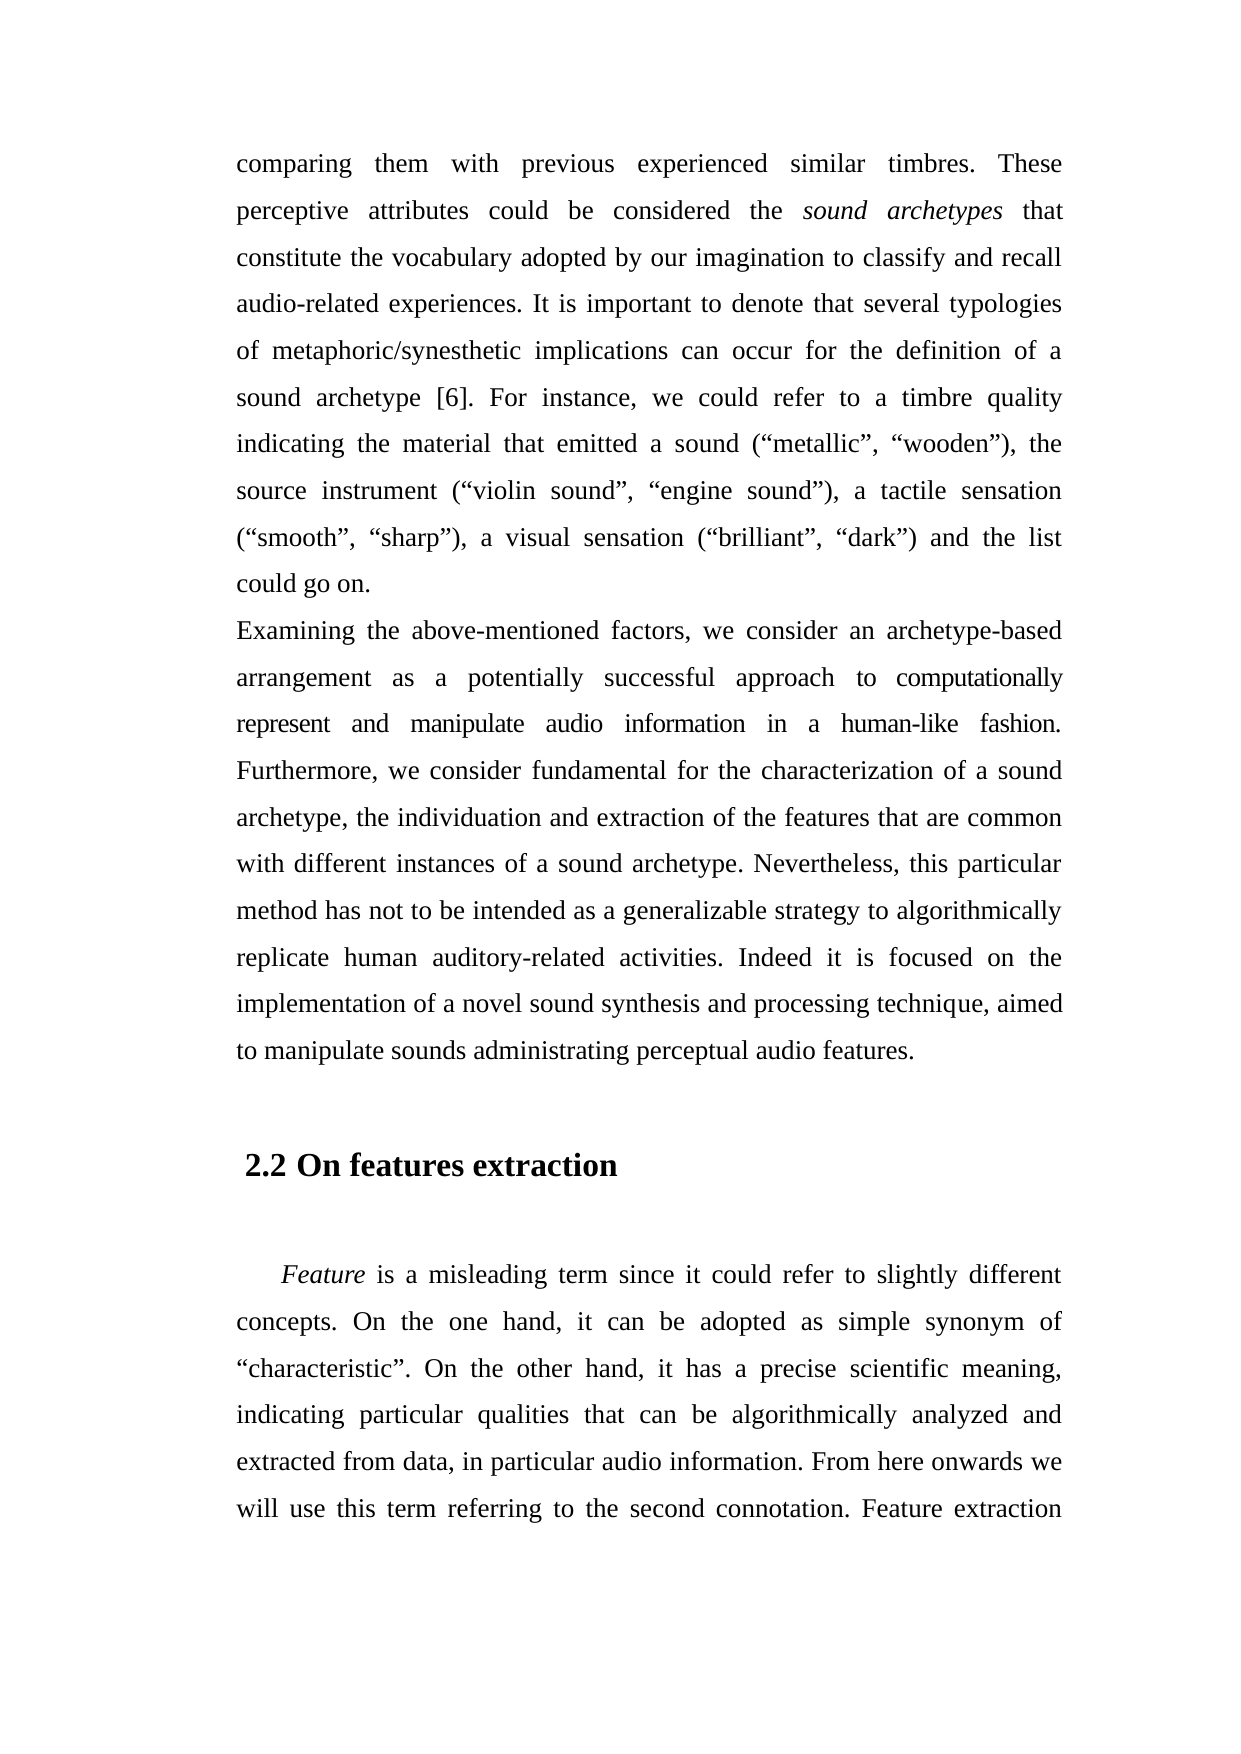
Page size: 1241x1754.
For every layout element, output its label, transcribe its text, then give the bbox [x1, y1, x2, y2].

text Examining the above-mentioned factors, we consider an archetype-based arrangement as a potentially successful approach to computationally represent and manipulate audio information in a human-like fashion. Furthermore, we consider fundamental for the characterization of a sound archetype, the individuation and extraction of the features that are common with different instances of a sound archetype. Nevertheless, this particular method has not to be intended as a generalizable strategy to algorithmically replicate human auditory-related activities. Indeed it is focused on the implementation of a novel sound synthesis and processing technique, aimed to manipulate sounds administrating perceptual audio features. [236, 614, 1063, 1065]
subtitle On features extraction [236, 1145, 1063, 1183]
text comparing them with previous experienced similar timbres. These perceptive attributes could be considered the sound archetypes that constitute the vocabulary adopted by our imagination to classify and recall audio-related experiences. It is important to denote that several typologies of metaphoric/synesthetic implications can occur for the definition of a sound archetype [6]. For instance, we could refer to a timbre quality indicating the material that emitted a sound (“metallic”, “wooden”), the source instrument (“violin sound”, “engine sound”), a tactile sensation (“smooth”, “sharp”), a visual sensation (“brilliant”, “dark”) and the list could go on. [236, 148, 1063, 599]
text Feature is a misleading term since it could refer to slightly different concepts. On the one hand, it can be adopted as simple synonym of “characteristic”. On the other hand, it has a precise scientific meaning, indicating particular qualities that can be algorithmically analyzed and extracted from data, in particular audio information. From here onwards we will use this term referring to the second connotation. Feature extraction [236, 1258, 1063, 1523]
